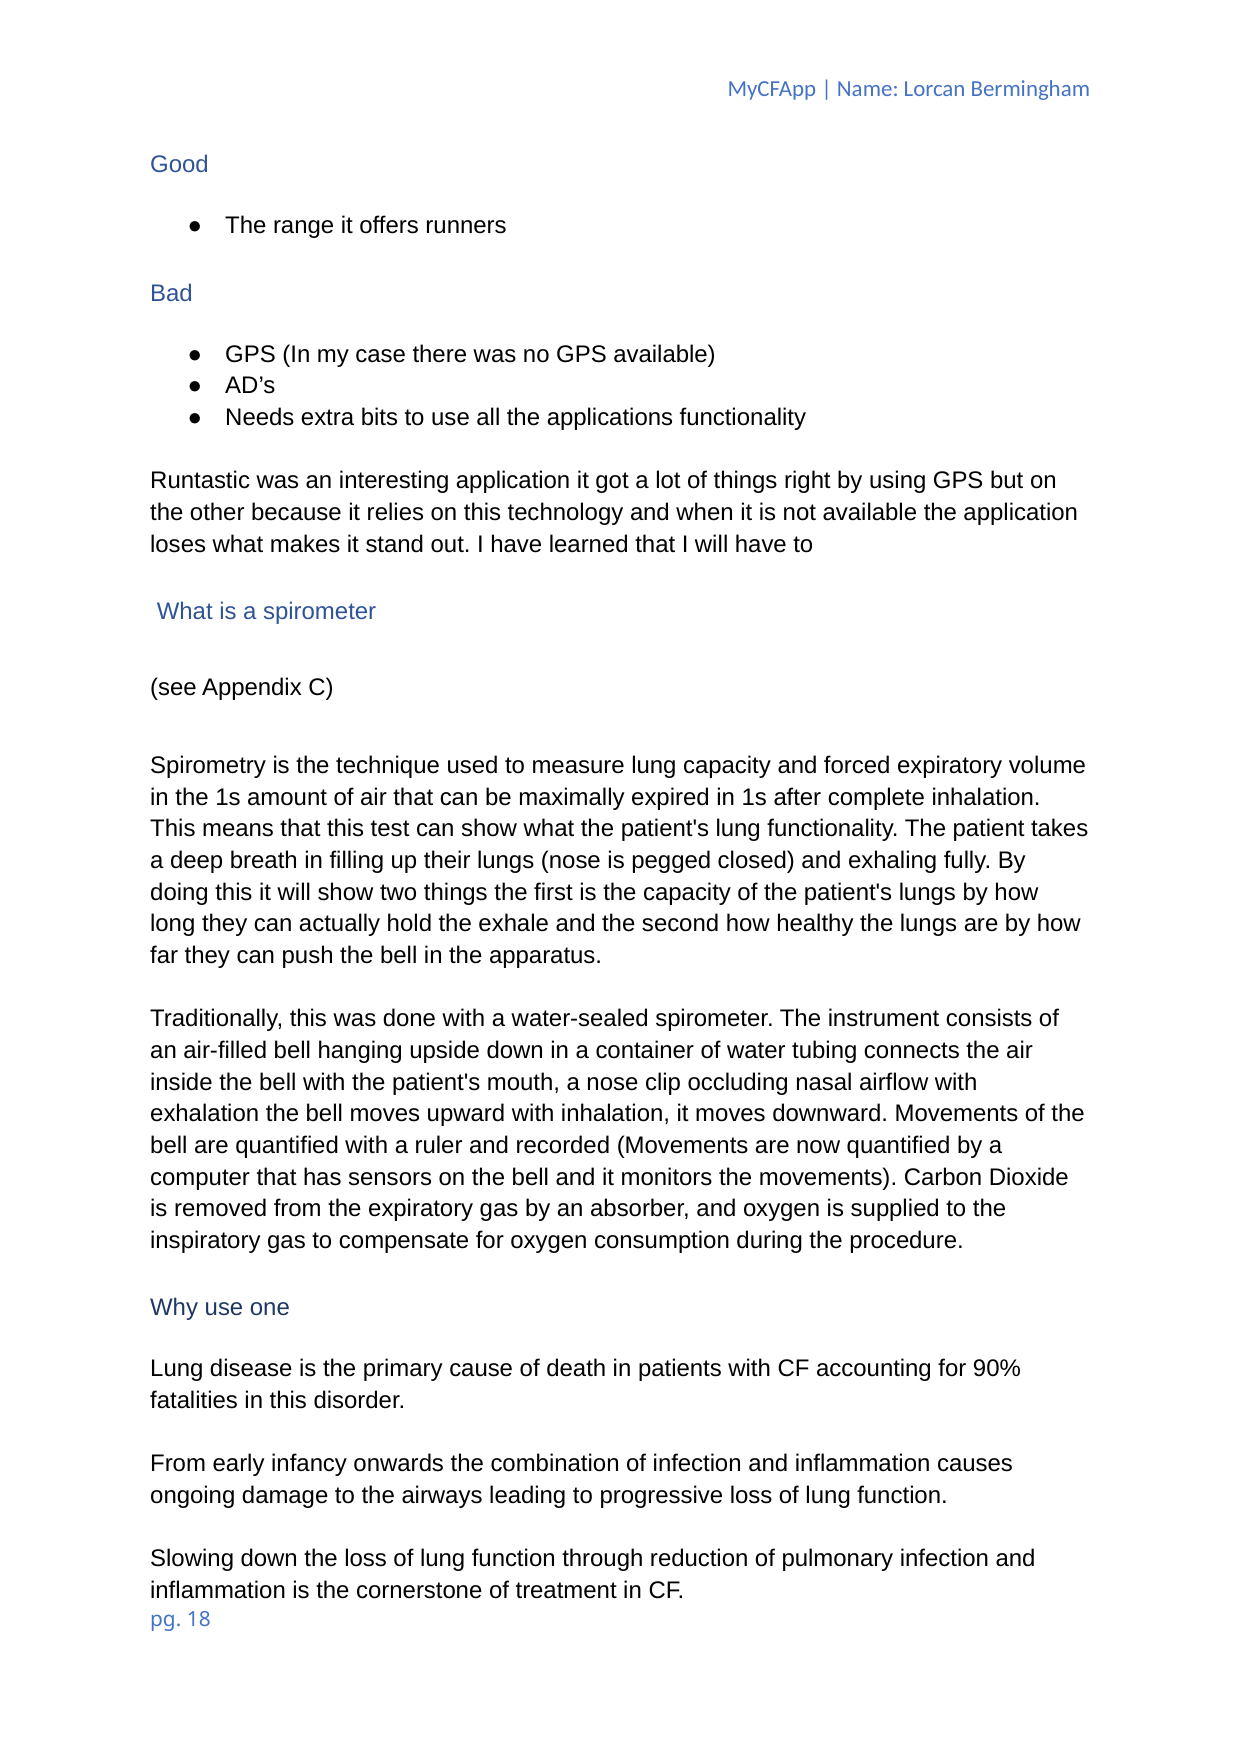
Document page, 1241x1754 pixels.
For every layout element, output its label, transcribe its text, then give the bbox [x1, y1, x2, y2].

list GPS (In my case there was no GPS available) [187, 340, 1090, 367]
text Lung disease is the primary cause of death in patients with CF accounting for 90% fatalities in this disorder. [150, 1354, 1090, 1414]
text Slowing down the loss of lung function through reduction of pulmonary infection and inflammation is the cornerstone of treatment in CF. [150, 1544, 1090, 1604]
subtitle What is a spirometer [150, 597, 1090, 625]
list AD’s [187, 371, 1090, 399]
text Runtastic was an interesting application it got a lot of things right by using GPS but on the other because it relies on this technology and when it is not available the application loses what makes it stand out. I have learned that I will have to [150, 466, 1090, 557]
list Needs extra bits to use all the applications functionality [187, 403, 1090, 431]
subtitle Good [150, 150, 1090, 178]
text Spirometry is the technique used to measure lung capacity and forced expiratory volume in the 1s amount of air that can be maximally expired in 1s after complete inhalation. This means that this test can show what the patient's lung functionality. The patient takes a deep breath in filling up their lungs (nose is pegged closed) and exhaling fully. By doing this it will show two things the first is the capacity of the patient's lungs by how long they can actually hold the exhale and the second how healthy the lungs are by how far they can push the bell in the apparatus. [150, 751, 1090, 968]
subtitle Why use one [150, 1293, 1090, 1321]
list The range it offers runners [187, 211, 1090, 239]
text (see Appendix C) [150, 673, 1090, 701]
text Traditionally, this was done with a water-sealed spirometer. The instrument consists of an air-filled bell hanging upside down in a container of water tubing connects the air inside the bell with the patient's mouth, a nose clip occluding nasal airflow with exhalation the bell moves upward with inhalation, it moves downward. Movements of the bell are quantified with a ruler and recorded (Movements are now quantified by a computer that has sensors on the bell and it monitors the movements). Carbon Dioxide is removed from the expiratory gas by an absorber, and oxygen is supplied to the inspiratory gas to compensate for oxygen consumption during the procedure. [150, 1004, 1090, 1253]
subtitle Bad [150, 279, 1090, 306]
text From early infancy onwards the combination of infection and inflammation causes ongoing damage to the airways leading to progressive loss of lung function. [150, 1449, 1090, 1509]
